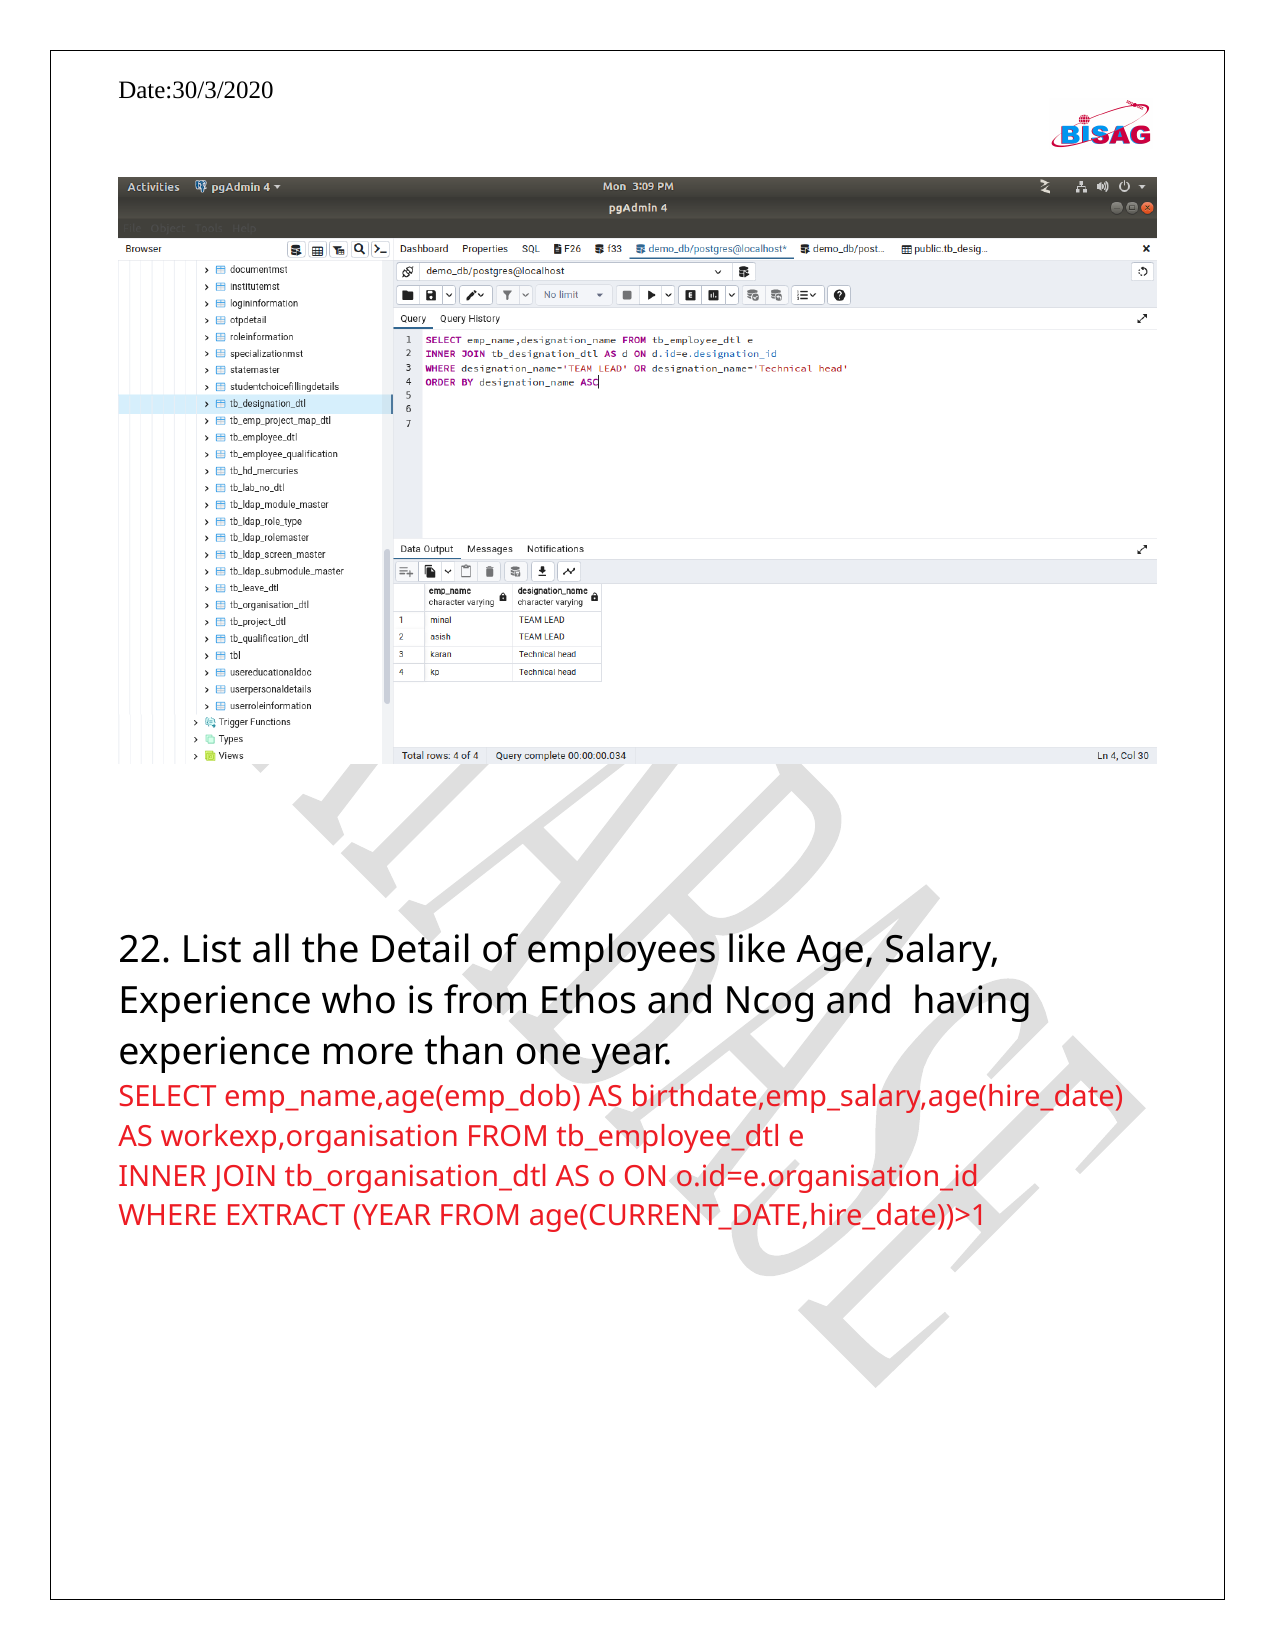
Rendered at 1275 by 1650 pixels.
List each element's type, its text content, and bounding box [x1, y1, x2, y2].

text 22. List all the Detail of employees like Age, Salary, Experience who is from Ethos and Ncog and having experience more than one year. [751, 923, 894, 1067]
text WHERE EXTRACT (YEAR FROM age(CURRENT_DATE,hire_date))>1 [118, 1194, 759, 1234]
text 22. List all the Detail of employees like Age, Salary, Experience who is from Ethos and Ncog and having experience more than one year. [617, 922, 876, 1076]
text WHERE EXTRACT (YEAR FROM age(CURRENT_DATE,hire_date))>1 [995, 1194, 1157, 1234]
text SELECT emp_name,age(emp_dob) AS birthdate,emp_salary,age(hire_date) AS workexp,organisation FROM tb_employee_dtl e [912, 1076, 1055, 1155]
picture [1048, 98, 1154, 149]
text SELECT emp_name,age(emp_dob) AS birthdate,emp_salary,age(hire_date) AS workexp,organisation FROM tb_employee_dtl e [1101, 1076, 1157, 1155]
text 22. List all the Detail of employees like Age, Salary, Experience who is from Ethos and Ncog and having experience more than one year. [555, 922, 697, 1058]
text 22. List all the Detail of employees like Age, Salary, Experience who is from Ethos and Ncog and having experience more than one year. [923, 1000, 1020, 1076]
text INNER JOIN tb_organisation_dtl AS o ON o.id=e.organisation_id [887, 1155, 976, 1194]
text SELECT emp_name,age(emp_dob) AS birthdate,emp_salary,age(hire_date) AS workexp,organisation FROM tb_employee_dtl e [1008, 1082, 1116, 1155]
text INNER JOIN tb_organisation_dtl AS o ON o.id=e.organisation_id [118, 1155, 714, 1194]
text SELECT emp_name,age(emp_dob) AS birthdate,emp_salary,age(hire_date) AS workexp,organisation FROM tb_employee_dtl e [118, 1076, 767, 1155]
text WHERE EXTRACT (YEAR FROM age(CURRENT_DATE,hire_date))>1 [848, 1194, 937, 1234]
text INNER JOIN tb_organisation_dtl AS o ON o.id=e.organisation_id [975, 1155, 1157, 1194]
picture [118, 177, 1157, 764]
text SELECT emp_name,age(emp_dob) AS birthdate,emp_salary,age(hire_date) AS workexp,organisation FROM tb_employee_dtl e [744, 1076, 887, 1155]
text WHERE EXTRACT (YEAR FROM age(CURRENT_DATE,hire_date))>1 [929, 1208, 980, 1234]
text 22. List all the Detail of employees like Age, Salary, Experience who is from Ethos and Ncog and having experience more than one year. [508, 922, 631, 1016]
text INNER JOIN tb_organisation_dtl AS o ON o.id=e.organisation_id [714, 1155, 875, 1194]
text WHERE EXTRACT (YEAR FROM age(CURRENT_DATE,hire_date))>1 [758, 1194, 858, 1234]
text 22. List all the Detail of employees like Age, Salary, Experience who is from Ethos and Ncog and having experience more than one year. [118, 922, 560, 1076]
text 22. List all the Detail of employees like Age, Salary, Experience who is from Ethos and Ncog and having experience more than one year. [805, 922, 1157, 1076]
